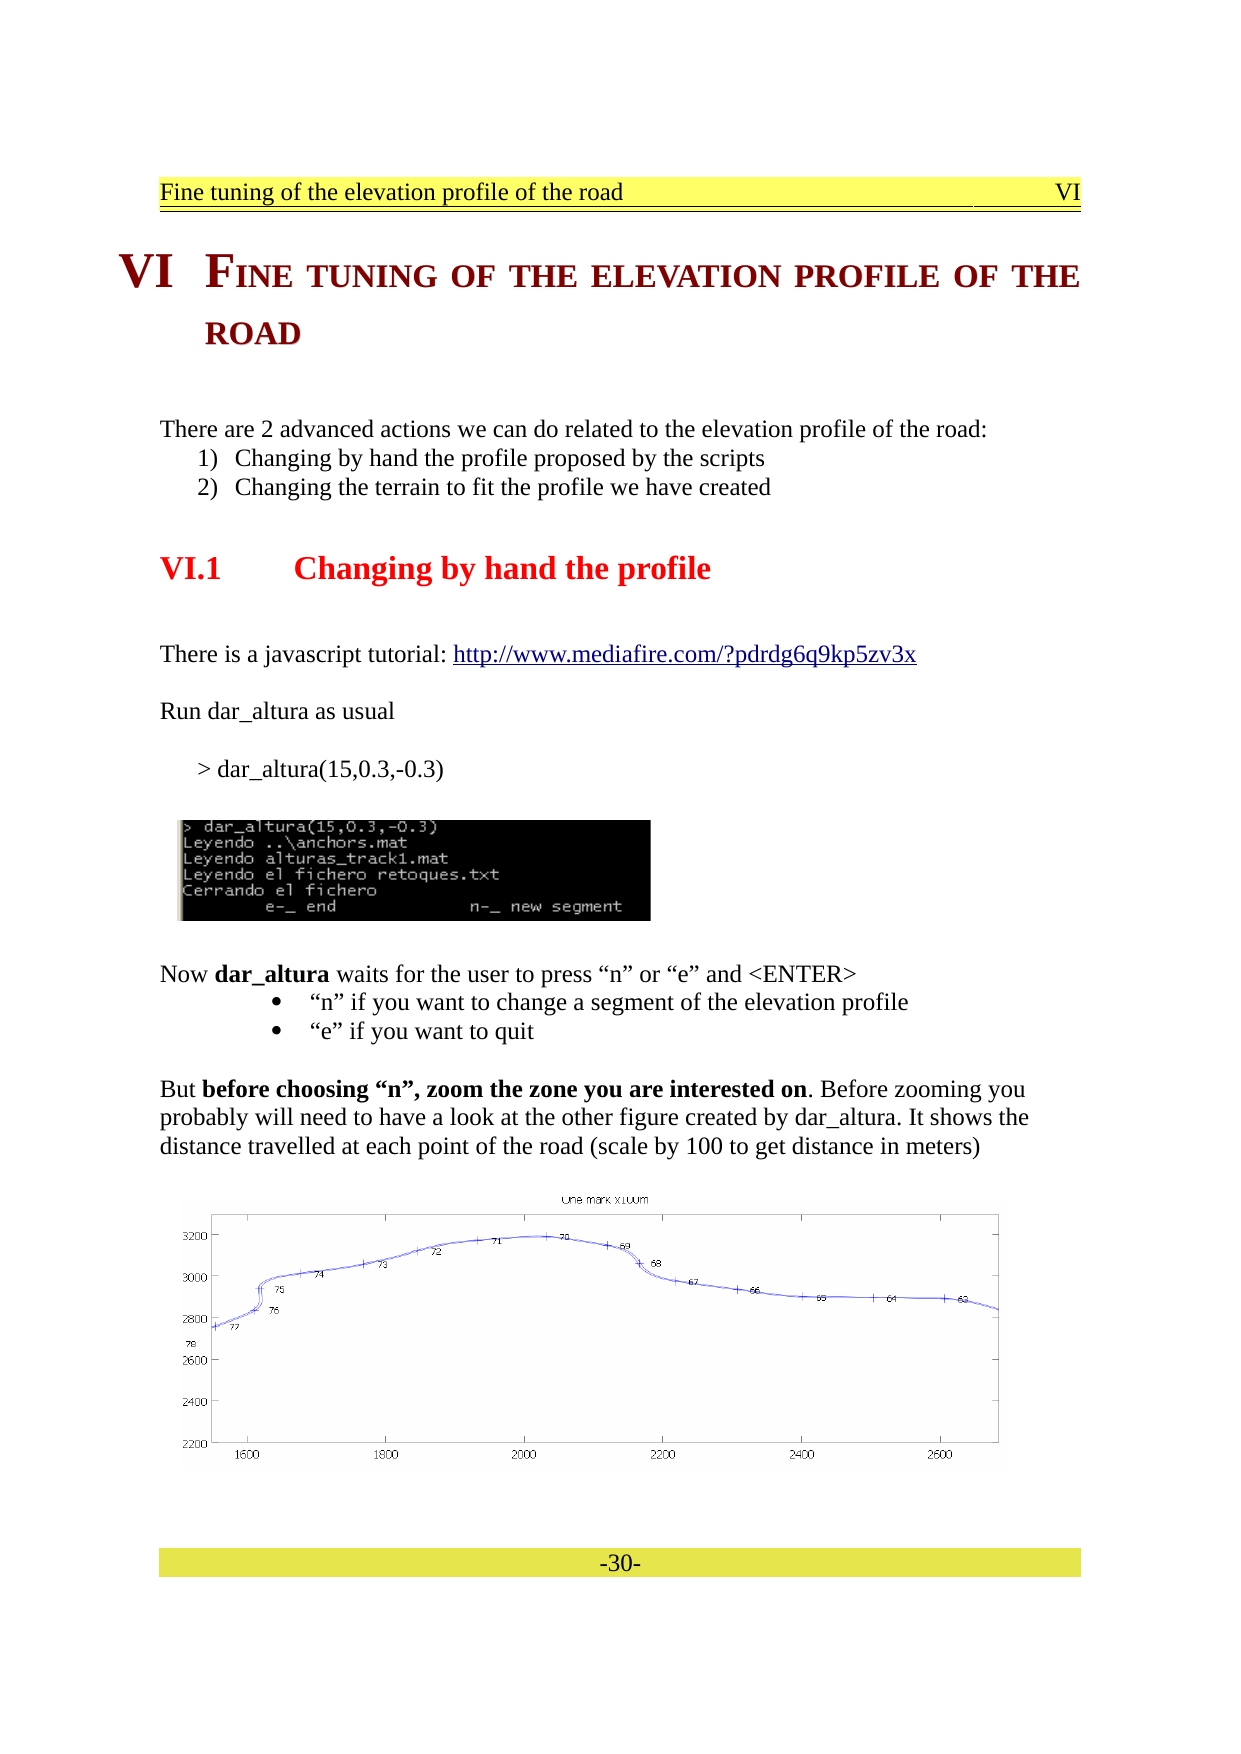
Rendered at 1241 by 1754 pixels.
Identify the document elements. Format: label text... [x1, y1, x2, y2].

list Changing by hand the profile proposed by the scripts [197, 443, 1081, 472]
list “n” if you want to change a segment of the elevation profile [272, 987, 1081, 1016]
subtitle Fine tuning of the elevation profile of the road [118, 240, 1081, 355]
text Run dar_altura as usual [159, 696, 1081, 725]
list “e” if you want to quit [272, 1016, 1081, 1045]
list Changing the terrain to fit the profile we have created [197, 472, 1081, 501]
subtitle Changing by hand the profile [159, 548, 1081, 586]
text > dar_altura(15,0.3,-0.3) [197, 754, 1081, 782]
text Now dar_altura waits for the user to press “n” or “e” and <ENTER> [159, 959, 1081, 987]
text There is a javascript tutorial: http://www.mediafire.com/?pdrdg6q9kp5zv3x [159, 639, 1081, 667]
picture [176, 1197, 1006, 1472]
text But before choosing “n”, zoom the zone you are interested on. Before zooming you probably will need to have a look at the other figure created by dar_altura. It shows the distance travelled at each point of the road (scale by 100 to get distance in meters) [159, 1074, 1081, 1160]
picture [176, 820, 651, 921]
text There are 2 advanced actions we can do related to the elevation profile of the road: [159, 414, 1081, 443]
